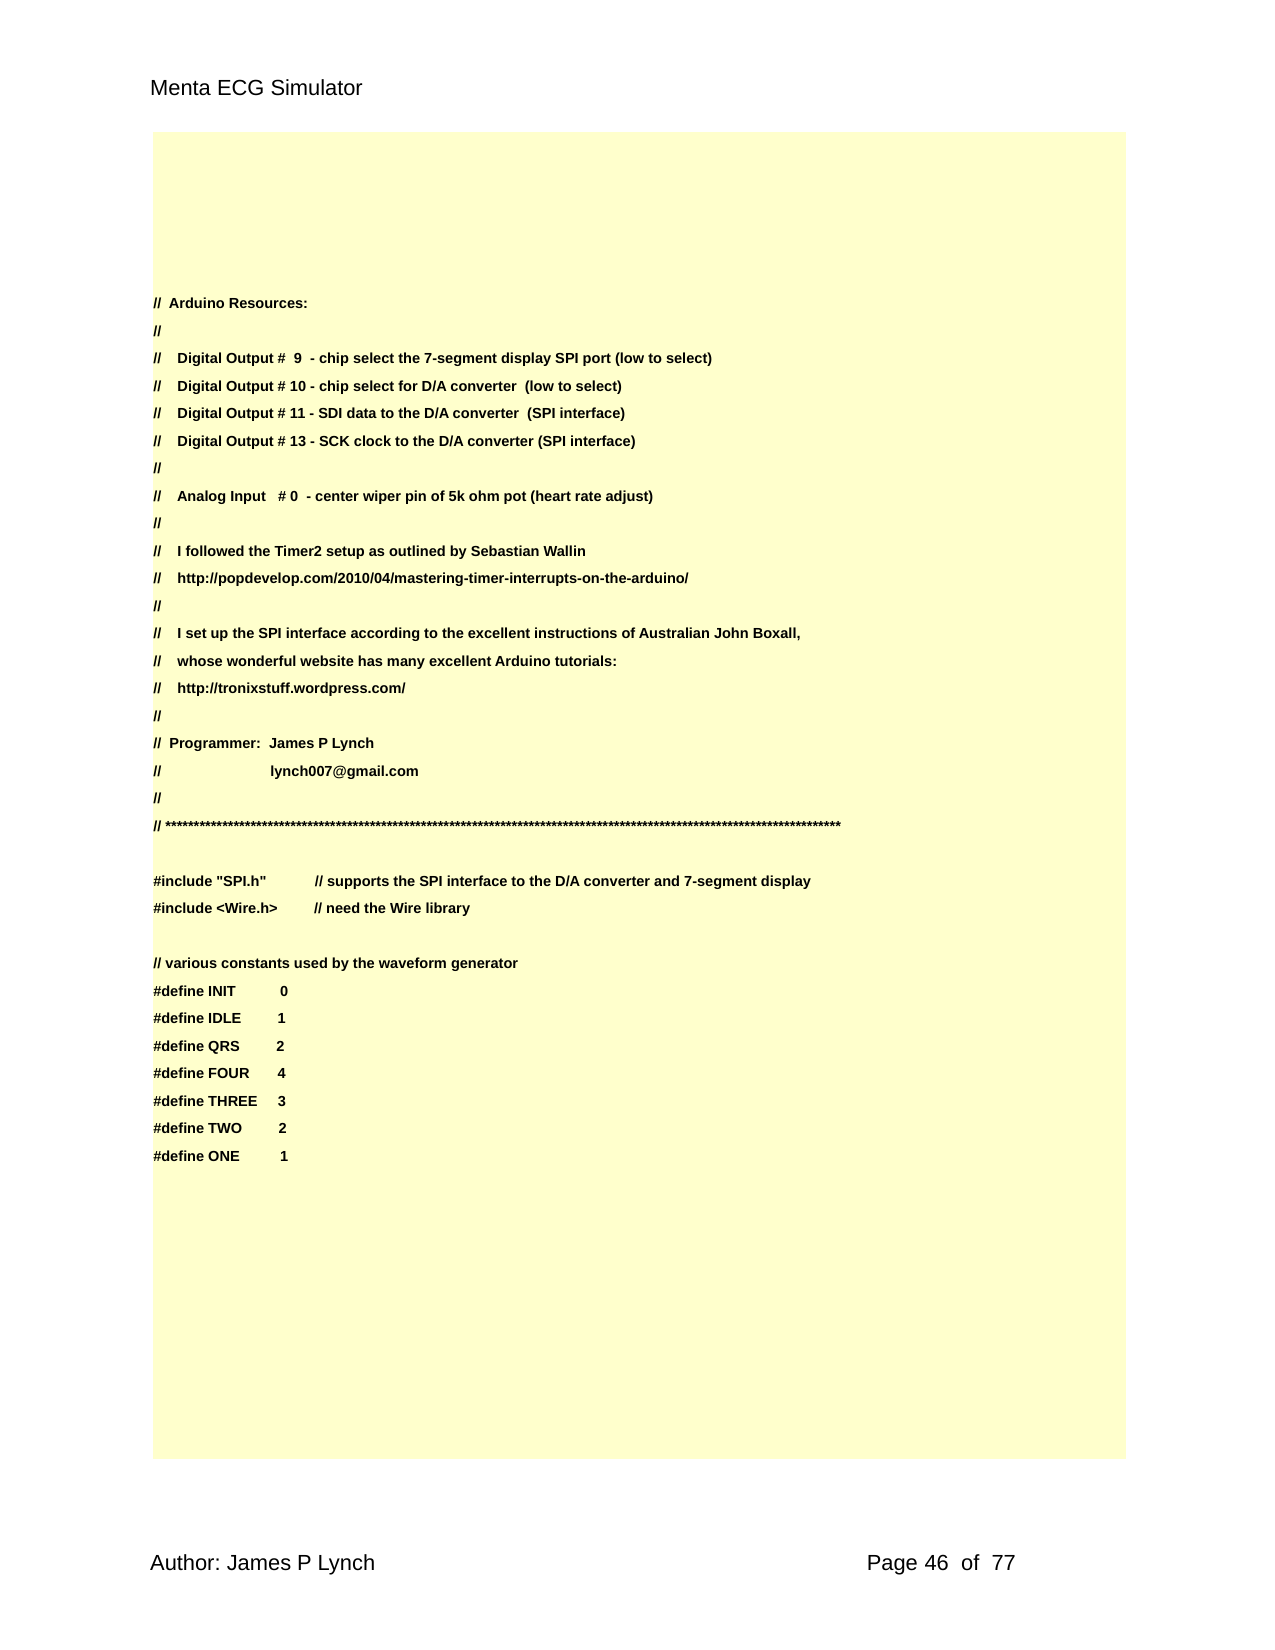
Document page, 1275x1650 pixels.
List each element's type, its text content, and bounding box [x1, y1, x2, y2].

text #define THREE 3 [153, 1094, 1126, 1109]
text // [153, 517, 1126, 532]
text // [153, 324, 1126, 339]
text // various constants used by the waveform generator [153, 957, 1126, 972]
text // http://popdevelop.com/2010/04/mastering-timer-interrupts-on-the-arduino/ [153, 572, 1126, 587]
text // I set up the SPI interface according to the excellent instructions of Australian John Boxall, [153, 627, 1126, 642]
text #include <Wire.h> // need the Wire library [153, 902, 1126, 917]
text #define IDLE 1 [153, 1012, 1126, 1027]
text // Digital Output # 10 - chip select for D/A converter (low to select) [153, 379, 1126, 394]
text #define FOUR 4 [153, 1067, 1126, 1082]
text // [153, 709, 1126, 724]
text // Digital Output # 11 - SDI data to the D/A converter (SPI interface) [153, 407, 1126, 422]
text // http://tronixstuff.wordpress.com/ [153, 682, 1126, 697]
text // [153, 792, 1126, 807]
text // Digital Output # 9 - chip select the 7-segment display SPI port (low to select) [153, 352, 1126, 367]
text // *********************************************************************************************************************** [153, 819, 1126, 834]
text #include "SPI.h" // supports the SPI interface to the D/A converter and 7-segment display [153, 874, 1126, 889]
text #define QRS 2 [153, 1039, 1126, 1054]
text #define ONE 1 [153, 1149, 1126, 1164]
text // Analog Input # 0 - center wiper pin of 5k ohm pot (heart rate adjust) [153, 489, 1126, 504]
text // [153, 462, 1126, 477]
text // Digital Output # 13 - SCK clock to the D/A converter (SPI interface) [153, 434, 1126, 449]
text // Arduino Resources: [153, 297, 1126, 312]
text // lynch007@gmail.com [153, 764, 1126, 779]
text // whose wonderful website has many excellent Arduino tutorials: [153, 654, 1126, 669]
text // I followed the Timer2 setup as outlined by Sebastian Wallin [153, 544, 1126, 559]
text // [153, 599, 1126, 614]
text #define TWO 2 [153, 1122, 1126, 1137]
text // Programmer: James P Lynch [153, 737, 1126, 752]
text #define INIT 0 [153, 984, 1126, 999]
